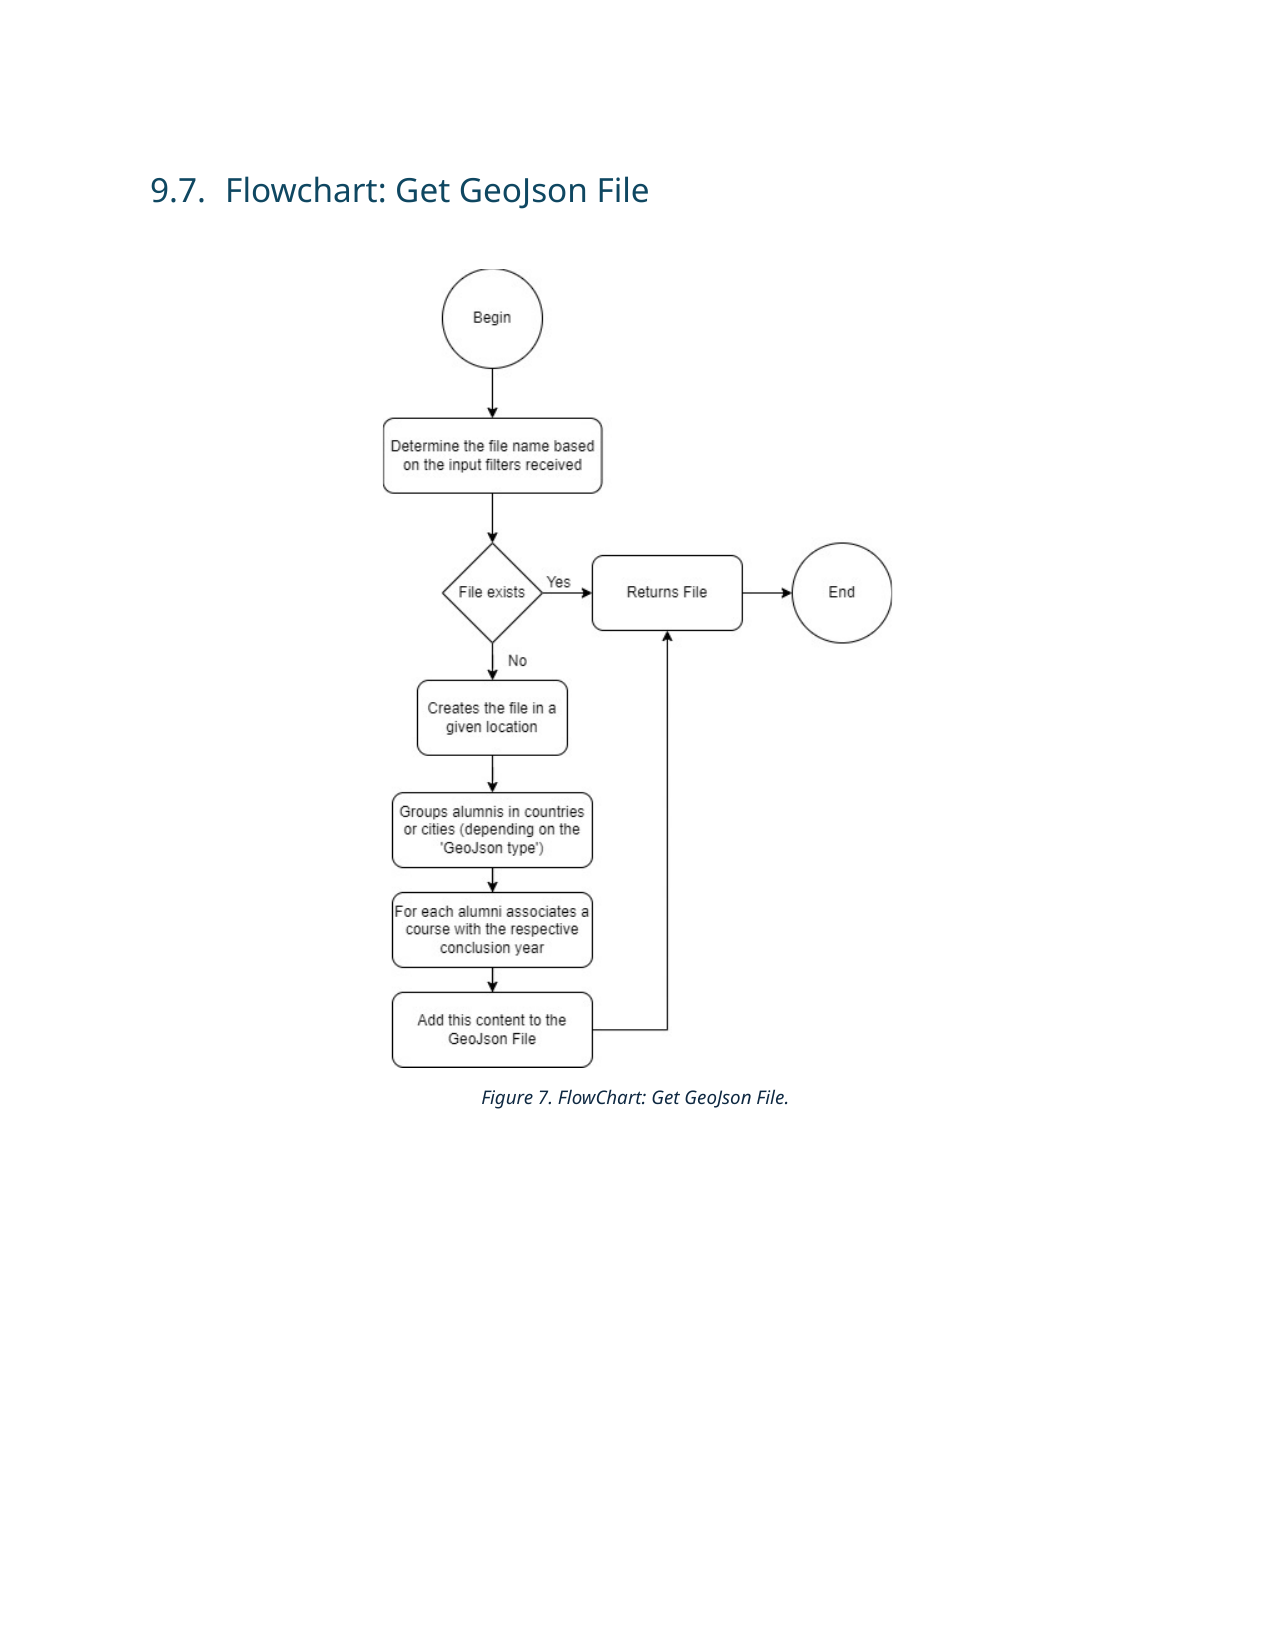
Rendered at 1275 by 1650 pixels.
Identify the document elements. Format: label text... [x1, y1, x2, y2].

subtitle Flowchart: Get GeoJson File [150, 167, 1125, 212]
text Figure 7. FlowChart: Get GeoJson File. [150, 1084, 1125, 1110]
